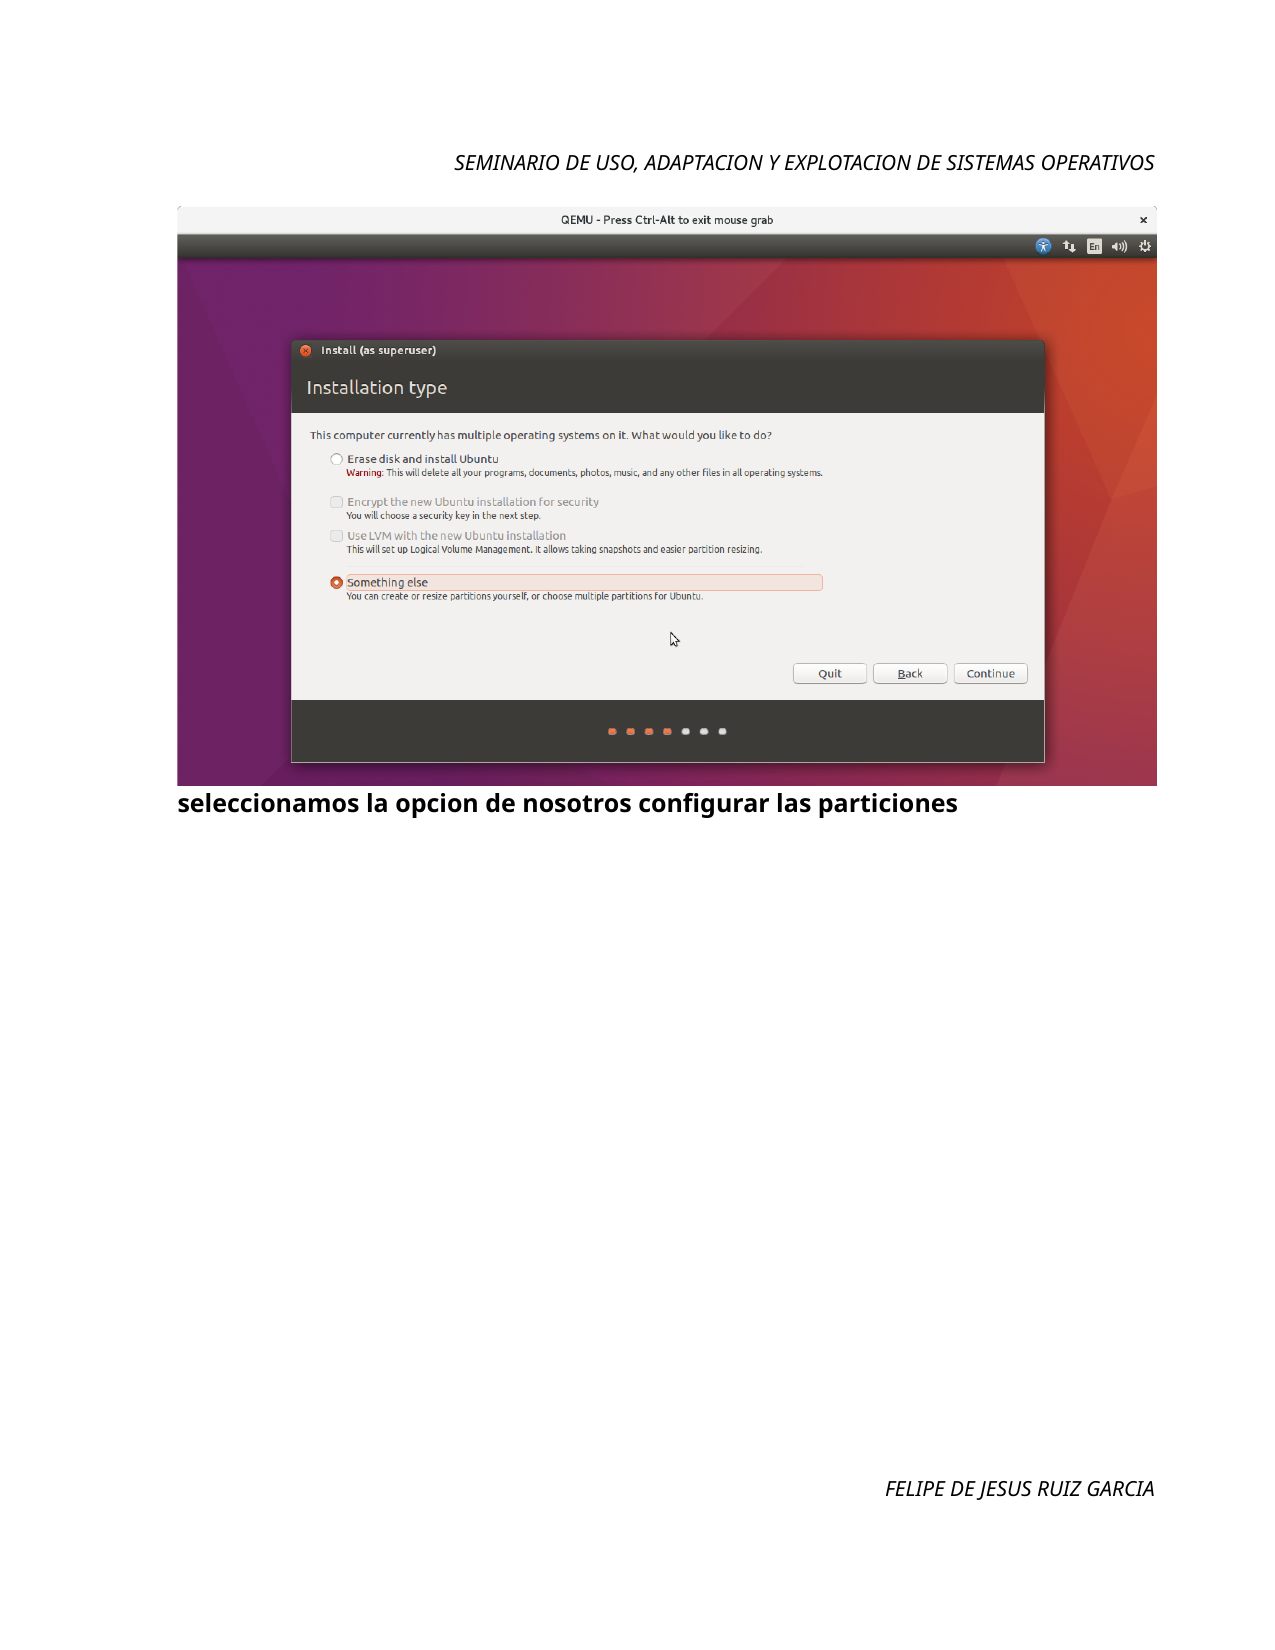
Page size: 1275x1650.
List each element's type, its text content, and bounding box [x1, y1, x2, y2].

text seleccionamos la opcion de nosotros configurar las particiones [177, 786, 1157, 820]
picture [177, 206, 1157, 786]
